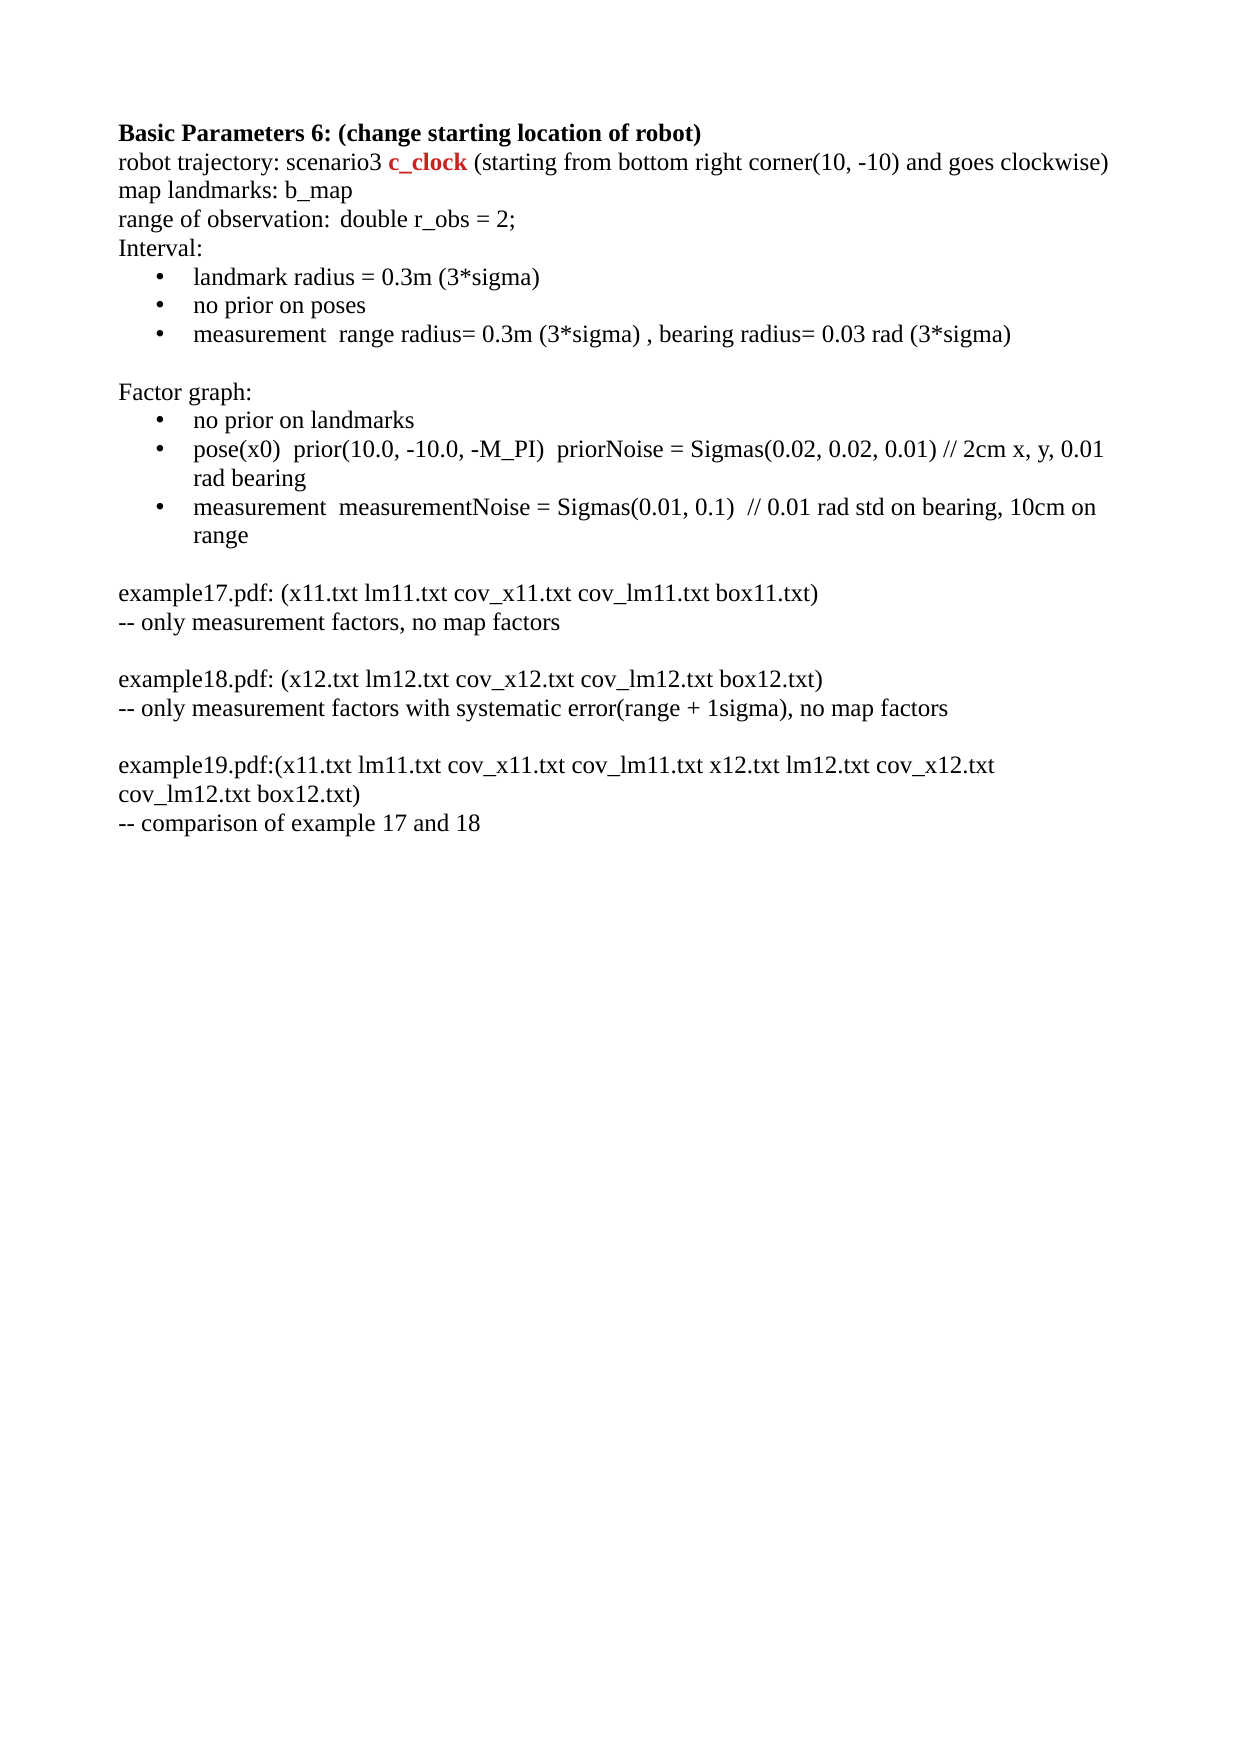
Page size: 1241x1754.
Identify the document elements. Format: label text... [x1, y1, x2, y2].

list measurement measurementNoise = Sigmas(0.01, 0.1) // 0.01 rad std on bearing, 10cm on range [156, 492, 1122, 549]
text example19.pdf:(x11.txt lm11.txt cov_x11.txt cov_lm11.txt x12.txt lm12.txt cov_x12.txt cov_lm12.txt box12.txt) [118, 751, 1122, 808]
text robot trajectory: scenario3 c_clock (starting from bottom right corner(10, -10) and goes clockwise) [118, 147, 1122, 176]
text -- comparison of example 17 and 18 [118, 808, 1122, 837]
list pose(x0) prior(10.0, -10.0, -M_PI) priorNoise = Sigmas(0.02, 0.02, 0.01) // 2cm x, y, 0.01 rad bearing [156, 434, 1122, 492]
list landmark radius = 0.3m (3*sigma) [156, 262, 1122, 291]
list no prior on poses [156, 291, 1122, 319]
text Factor graph: [118, 377, 1122, 406]
text map landmarks: b_map [118, 176, 1122, 204]
text Basic Parameters 6: (change starting location of robot) [118, 118, 1122, 147]
list measurement range radius= 0.3m (3*sigma) , bearing radius= 0.03 rad (3*sigma) [156, 319, 1122, 348]
text example18.pdf: (x12.txt lm12.txt cov_x12.txt cov_lm12.txt box12.txt) [118, 664, 1122, 693]
text range of observation: double r_obs = 2; [118, 204, 1122, 233]
text example17.pdf: (x11.txt lm11.txt cov_x11.txt cov_lm11.txt box11.txt) [118, 578, 1122, 607]
text Interval: [118, 233, 1122, 262]
text -- only measurement factors with systematic error(range + 1sigma), no map factors [118, 693, 1122, 722]
list no prior on landmarks [156, 406, 1122, 434]
text -- only measurement factors, no map factors [118, 607, 1122, 636]
